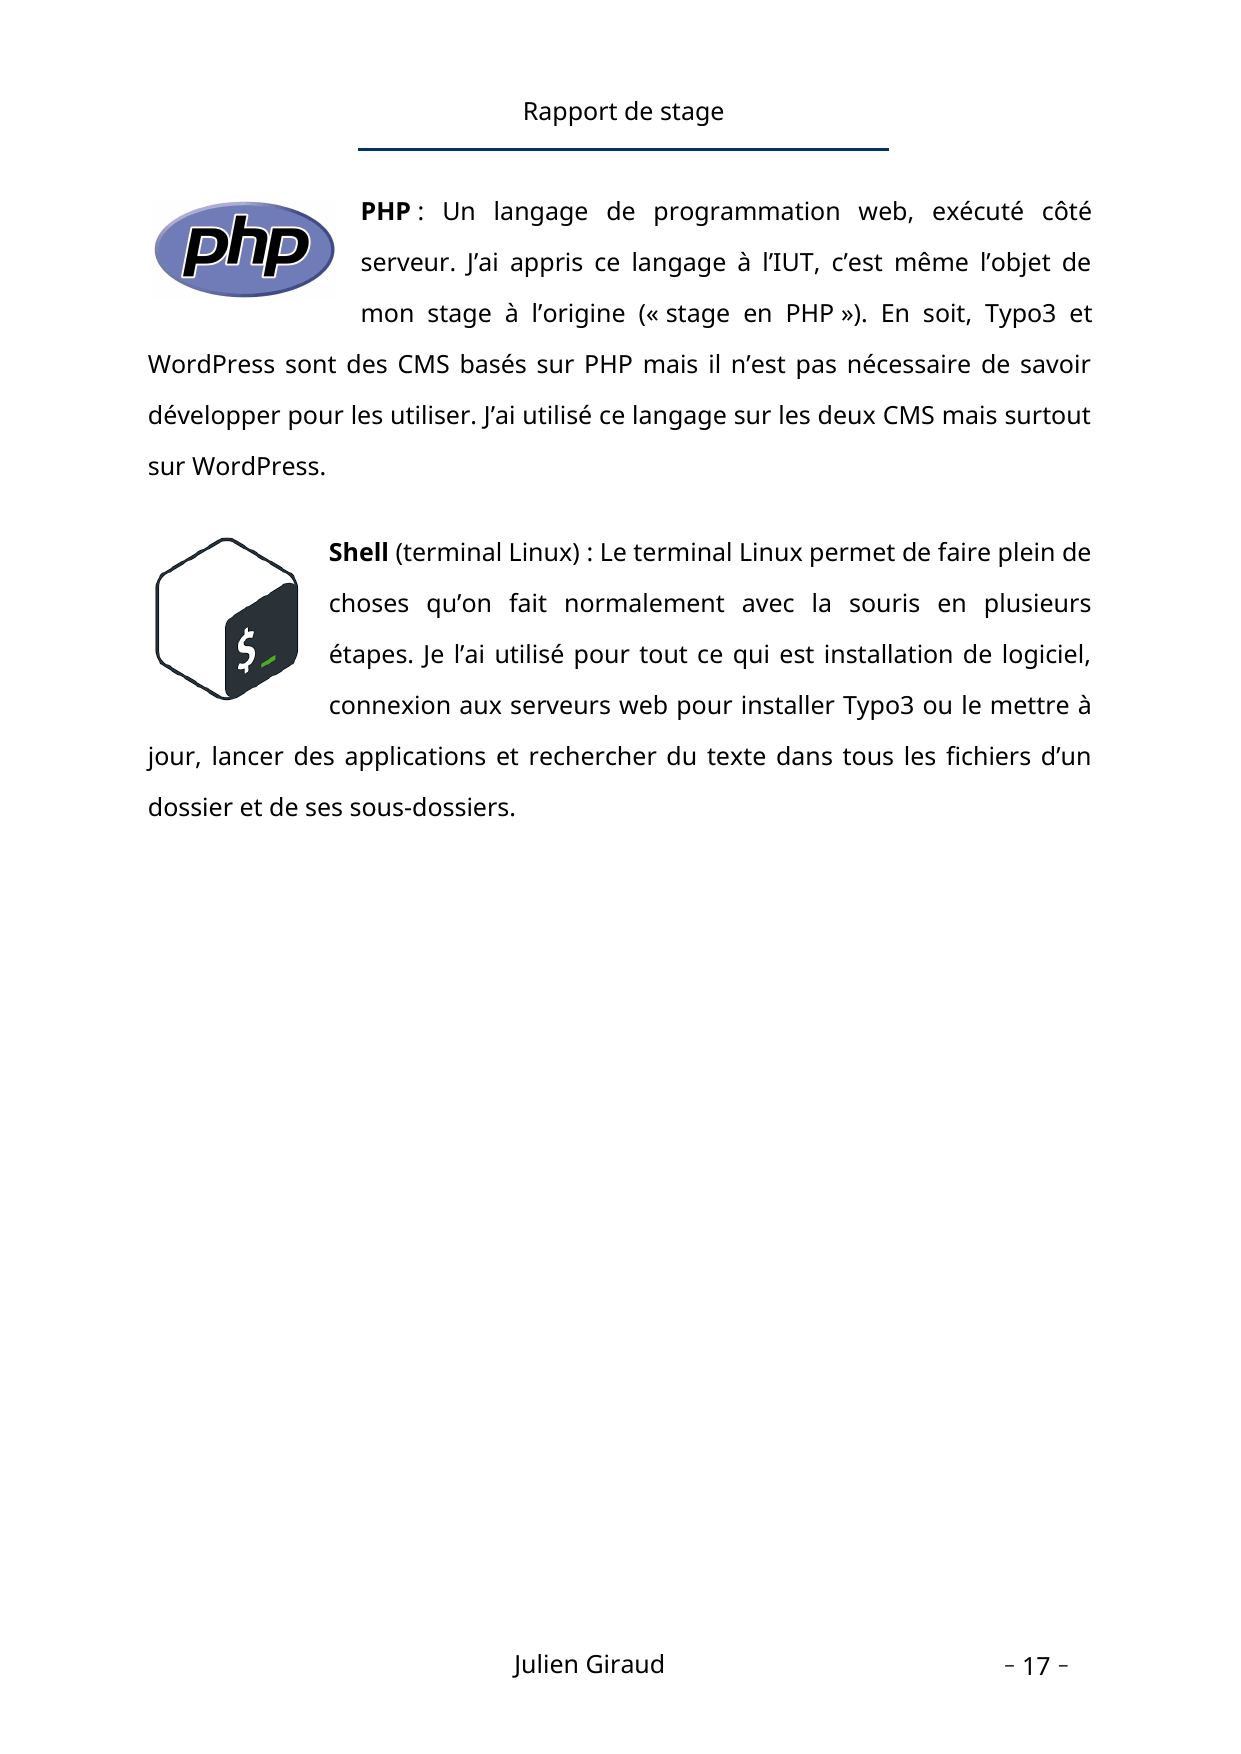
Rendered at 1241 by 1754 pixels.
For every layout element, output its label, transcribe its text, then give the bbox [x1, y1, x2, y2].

picture [152, 200, 337, 300]
text Shell (terminal Linux) : Le terminal Linux permet de faire plein de choses qu’on fait normalement avec la souris en plusieurs étapes. Je l’ai utilisé pour tout ce qui est installation de logiciel, connexion aux serveurs web pour installer Typo3 ou le mettre à jour, lancer des applications et rechercher du texte dans tous les fichiers d’un dossier et de ses sous-dossiers. [148, 535, 1093, 824]
picture [148, 534, 306, 705]
text PHP : Un langage de programmation web, exécuté côté serveur. J’ai appris ce langage à l’IUT, c’est même l’objet de mon stage à l’origine (« stage en PHP »). En soit, Typo3 et WordPress sont des CMS basés sur PHP mais il n’est pas nécessaire de savoir développer pour les utiliser. J’ai utilisé ce langage sur les deux CMS mais surtout sur WordPress. [148, 193, 1093, 482]
